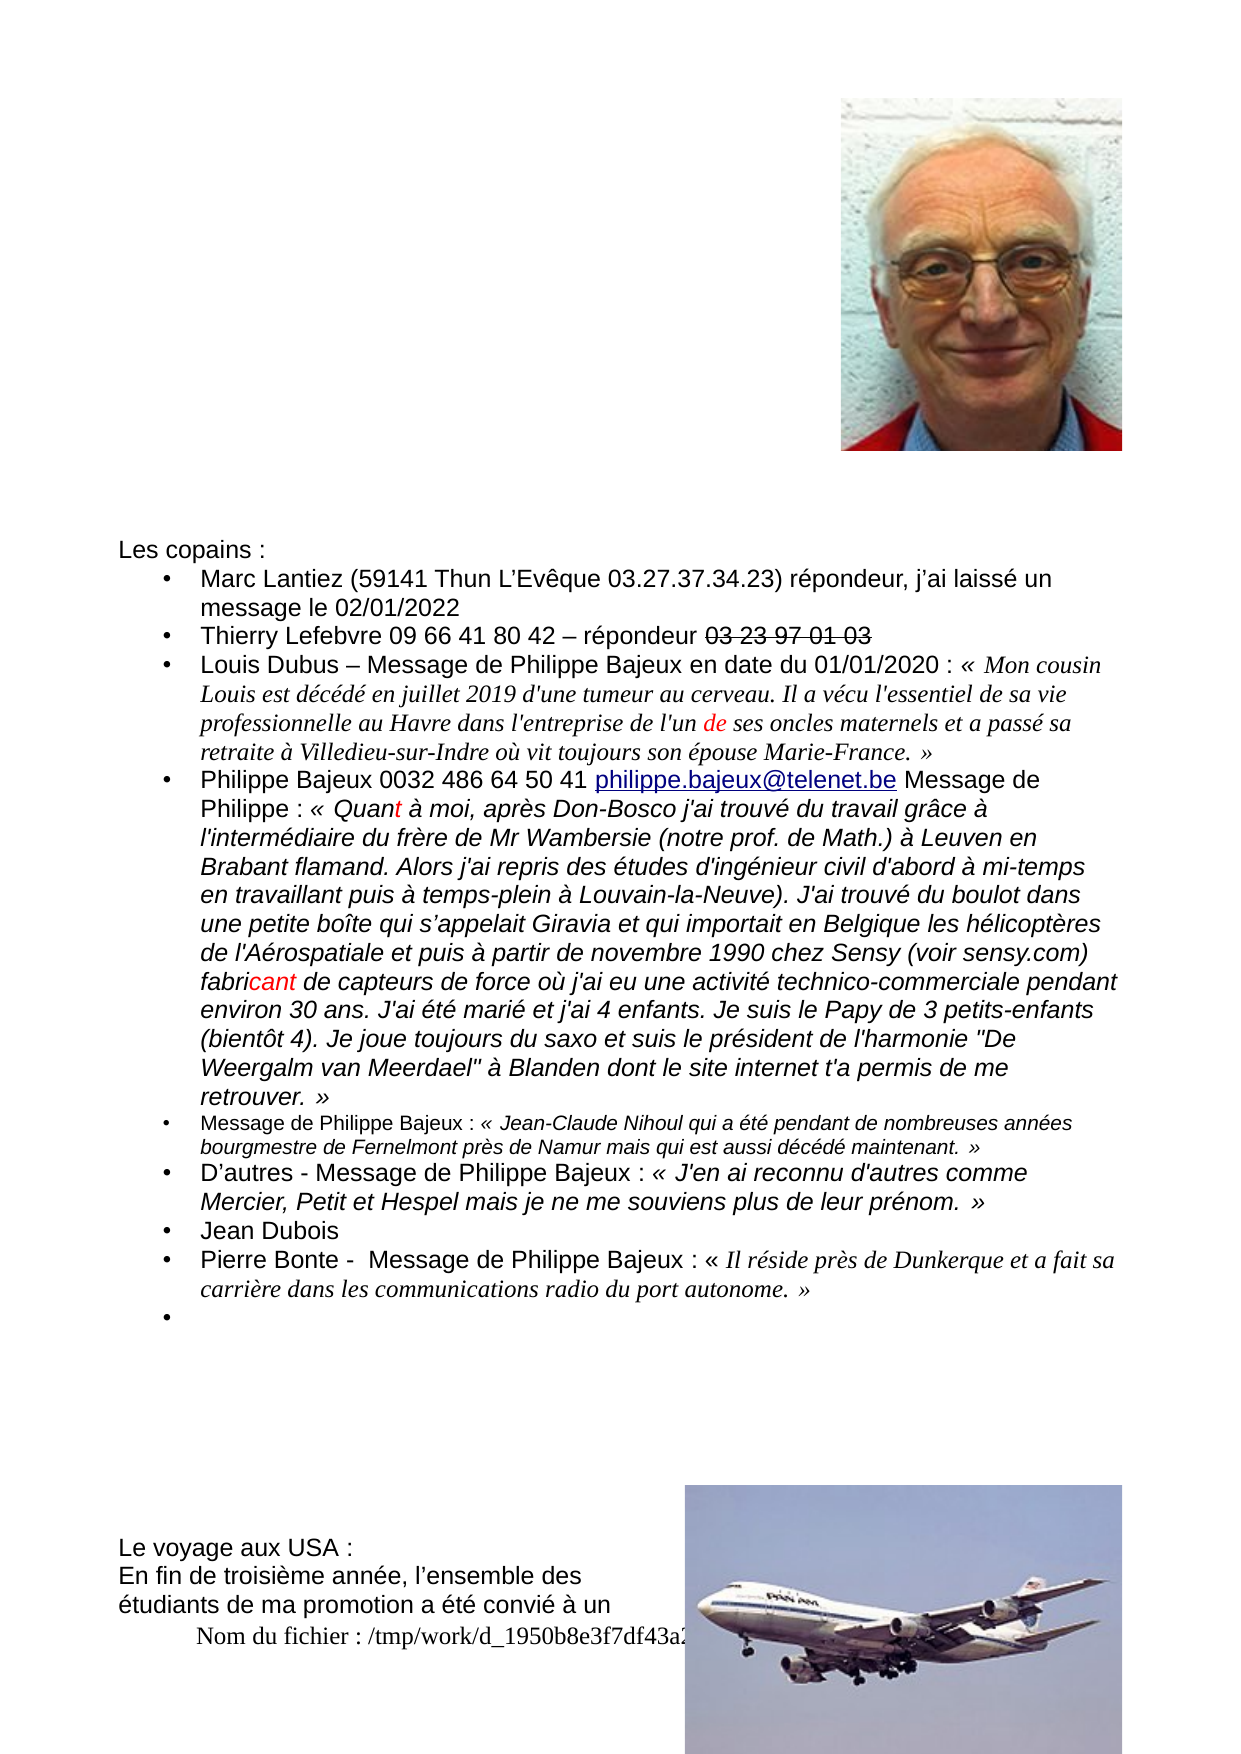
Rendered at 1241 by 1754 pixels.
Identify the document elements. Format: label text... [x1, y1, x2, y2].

list Jean Dubois [163, 1216, 1122, 1245]
text Le voyage aux USA : [118, 1533, 1122, 1561]
text Les copains : [118, 535, 1122, 564]
list Louis Dubus – Message de Philippe Bajeux en date du 01/01/2020 : « Mon cousin Louis est décédé en juillet 2019 d'une tumeur au cerveau. Il a vécu l'essentiel de sa vie professionnelle au Havre dans l'entreprise de l'un de ses oncles maternels et a passé sa retraite à Villedieu-sur-Indre où vit toujours son épouse Marie-France. » [163, 650, 1122, 765]
list Message de Philippe Bajeux : « Jean-Claude Nihoul qui a été pendant de nombreuses années bourgmestre de Fernelmont près de Namur mais qui est aussi décédé maintenant. » [163, 1110, 1122, 1158]
list Marc Lantiez (59141 Thun L’Evêque 03.27.37.34.23) répondeur, j’ai laissé un message le 02/01/2022 [163, 564, 1122, 621]
list Philippe Bajeux 0032 486 64 50 41 philippe.bajeux@telenet.be Message de Philippe : « Quant à moi, après Don-Bosco j'ai trouvé du travail grâce à l'intermédiaire du frère de Mr Wambersie (notre prof. de Math.) à Leuven en Brabant flamand. Alors j'ai repris des études d'ingénieur civil d'abord à mi-temps en travaillant puis à temps-plein à Louvain-la-Neuve). J'ai trouvé du boulot dans une petite boîte qui s’appelait Giravia et qui importait en Belgique les hélicoptères de l'Aérospatiale et puis à partir de novembre 1990 chez Sensy (voir sensy.com) fabricant de capteurs de force où j'ai eu une activité technico-commerciale pendant environ 30 ans. J'ai été marié et j'ai 4 enfants. Je suis le Papy de 3 petits-enfants (bientôt 4). Je joue toujours du saxo et suis le président de l'harmonie "De Weergalm van Meerdael" à Blanden dont le site internet t'a permis de me retrouver. » [163, 765, 1122, 1110]
list D’autres - Message de Philippe Bajeux : « J'en ai reconnu d'autres comme Mercier, Petit et Hespel mais je ne me souviens plus de leur prénom. » [163, 1158, 1122, 1216]
list Pierre Bonte - Message de Philippe Bajeux : « Il réside près de Dunkerque et a fait sa carrière dans les communications radio du port autonome. » [163, 1245, 1122, 1302]
text Illustration 37: [841, 75, 1122, 98]
list Thierry Lefebvre 09 66 41 80 42 – répondeur 03 23 97 01 03 [163, 621, 1122, 650]
